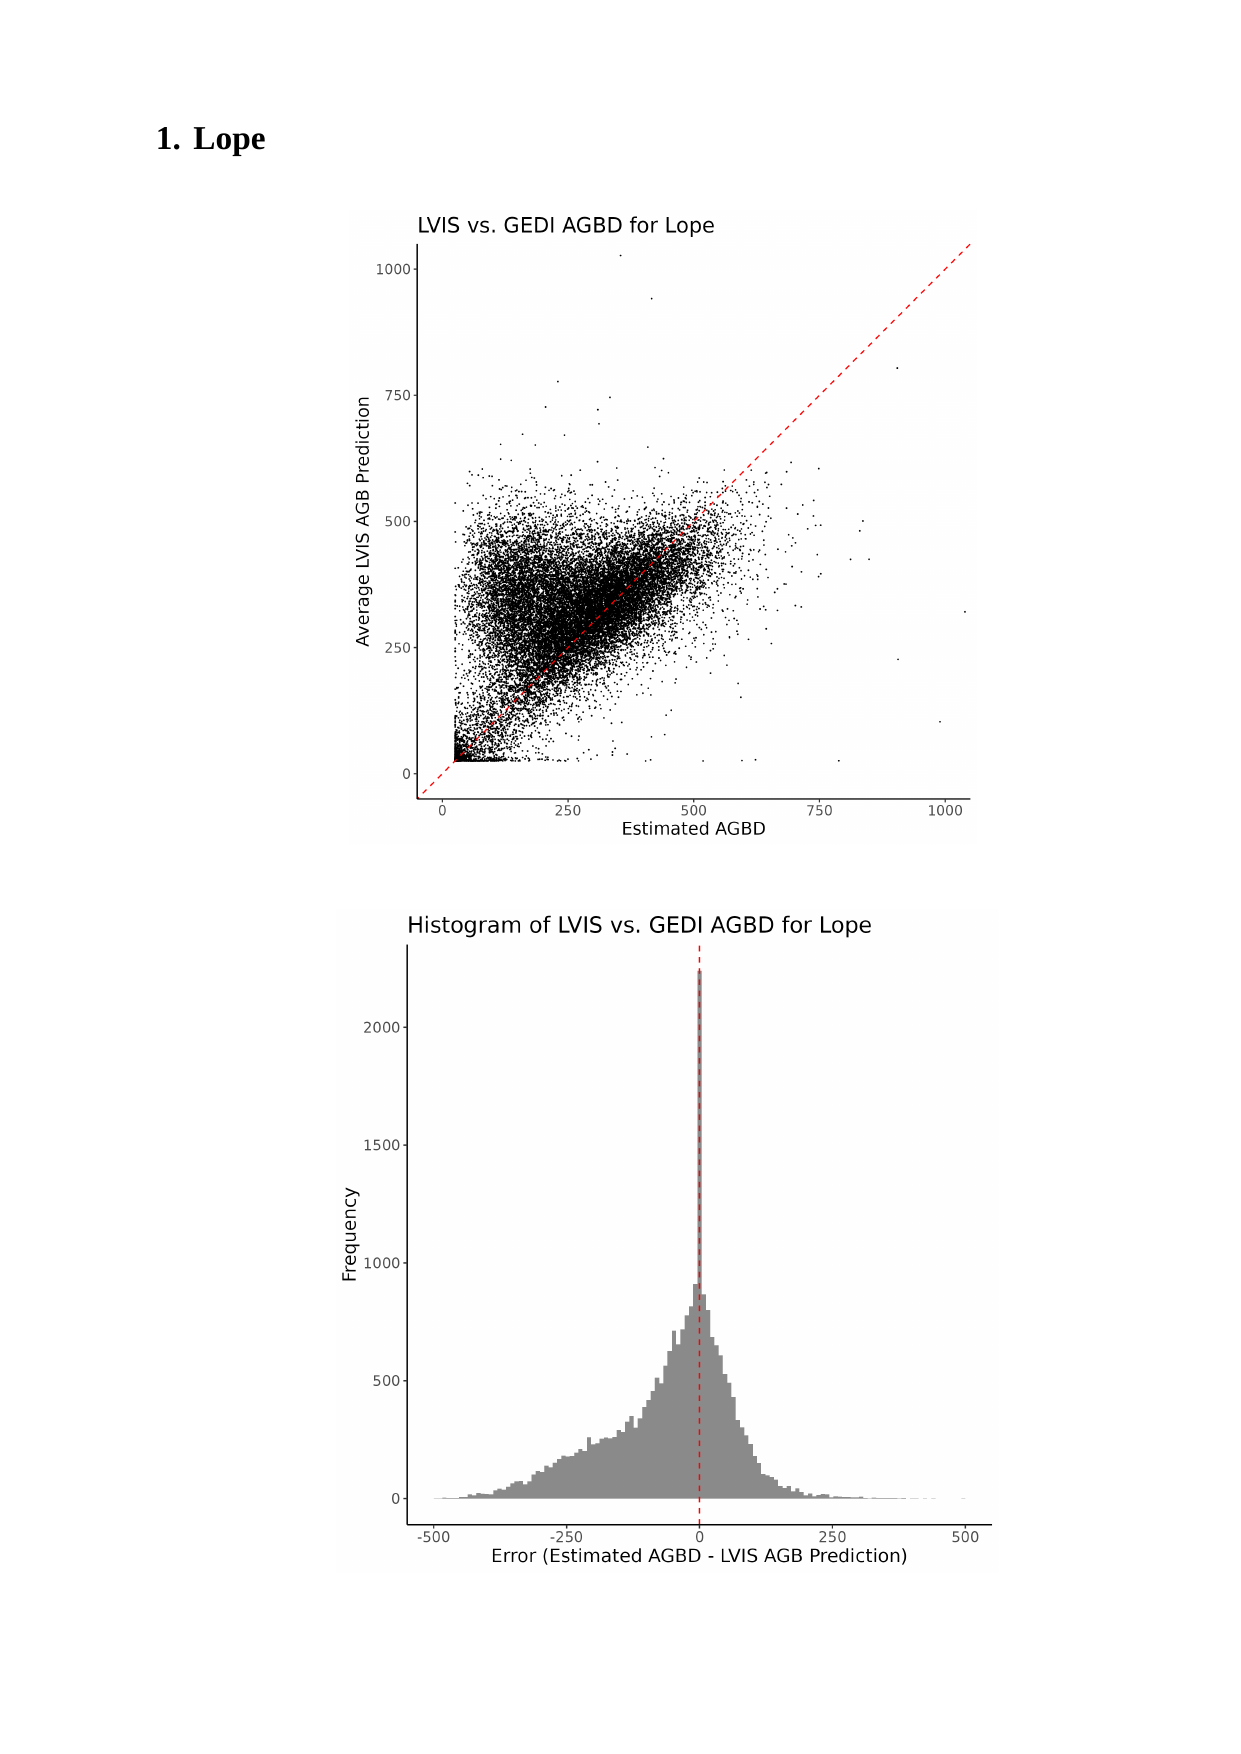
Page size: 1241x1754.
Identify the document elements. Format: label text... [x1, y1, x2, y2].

list Lope [156, 118, 1122, 156]
picture [349, 210, 977, 845]
picture [336, 909, 999, 1573]
